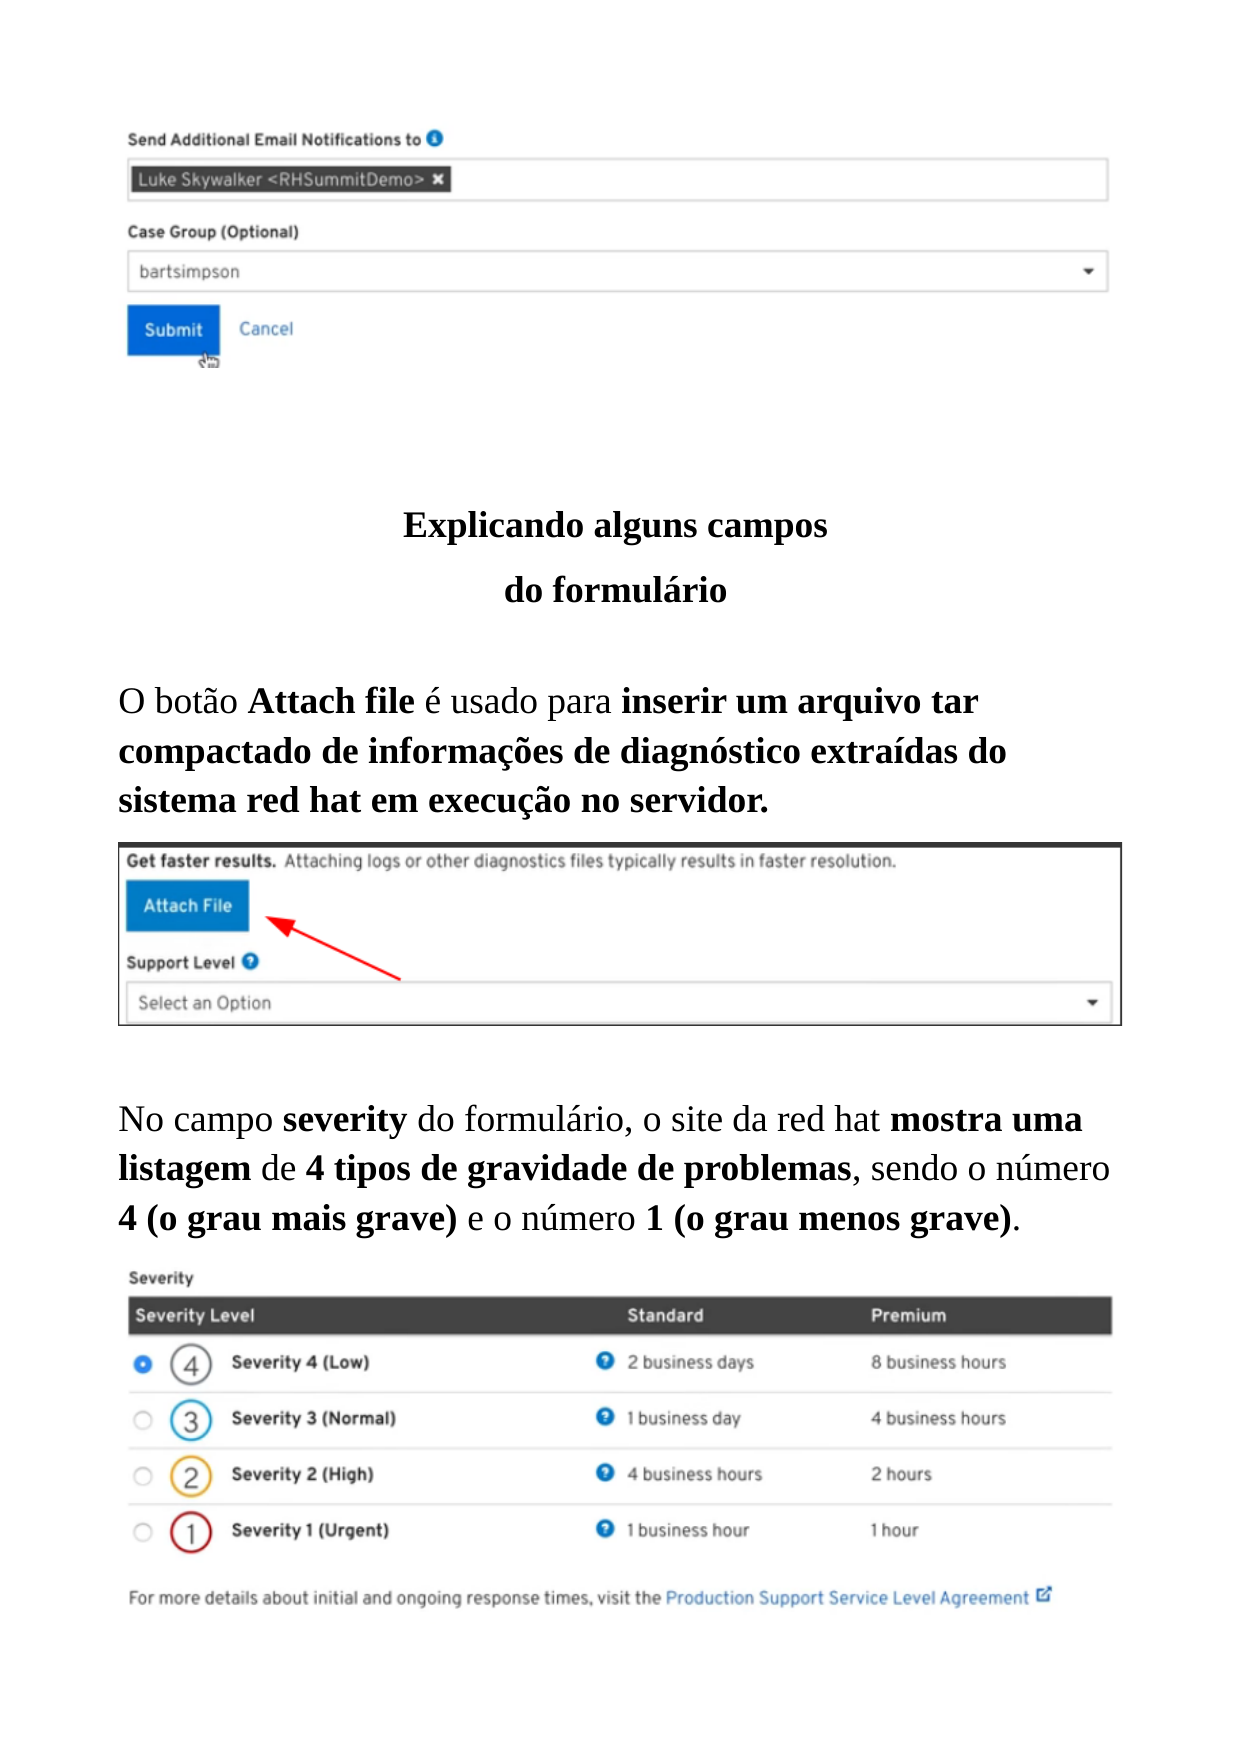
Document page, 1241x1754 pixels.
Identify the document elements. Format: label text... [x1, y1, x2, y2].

picture [118, 118, 1123, 368]
text Explicando alguns campos [118, 503, 1122, 546]
text do formulário [118, 567, 1122, 610]
picture [119, 1266, 1124, 1624]
picture [118, 842, 1123, 1026]
text O botão Attach file é usado para inserir um arquivo tar compactado de informações de diagnóstico extraídas do sistema red hat em execução no servidor. [118, 679, 1122, 821]
text No campo severity do formulário, o site da red hat mostra uma listagem de 4 tipos de gravidade de problemas, sendo o número 4 (o grau mais grave) e o número 1 (o grau menos grave). [118, 1096, 1122, 1238]
